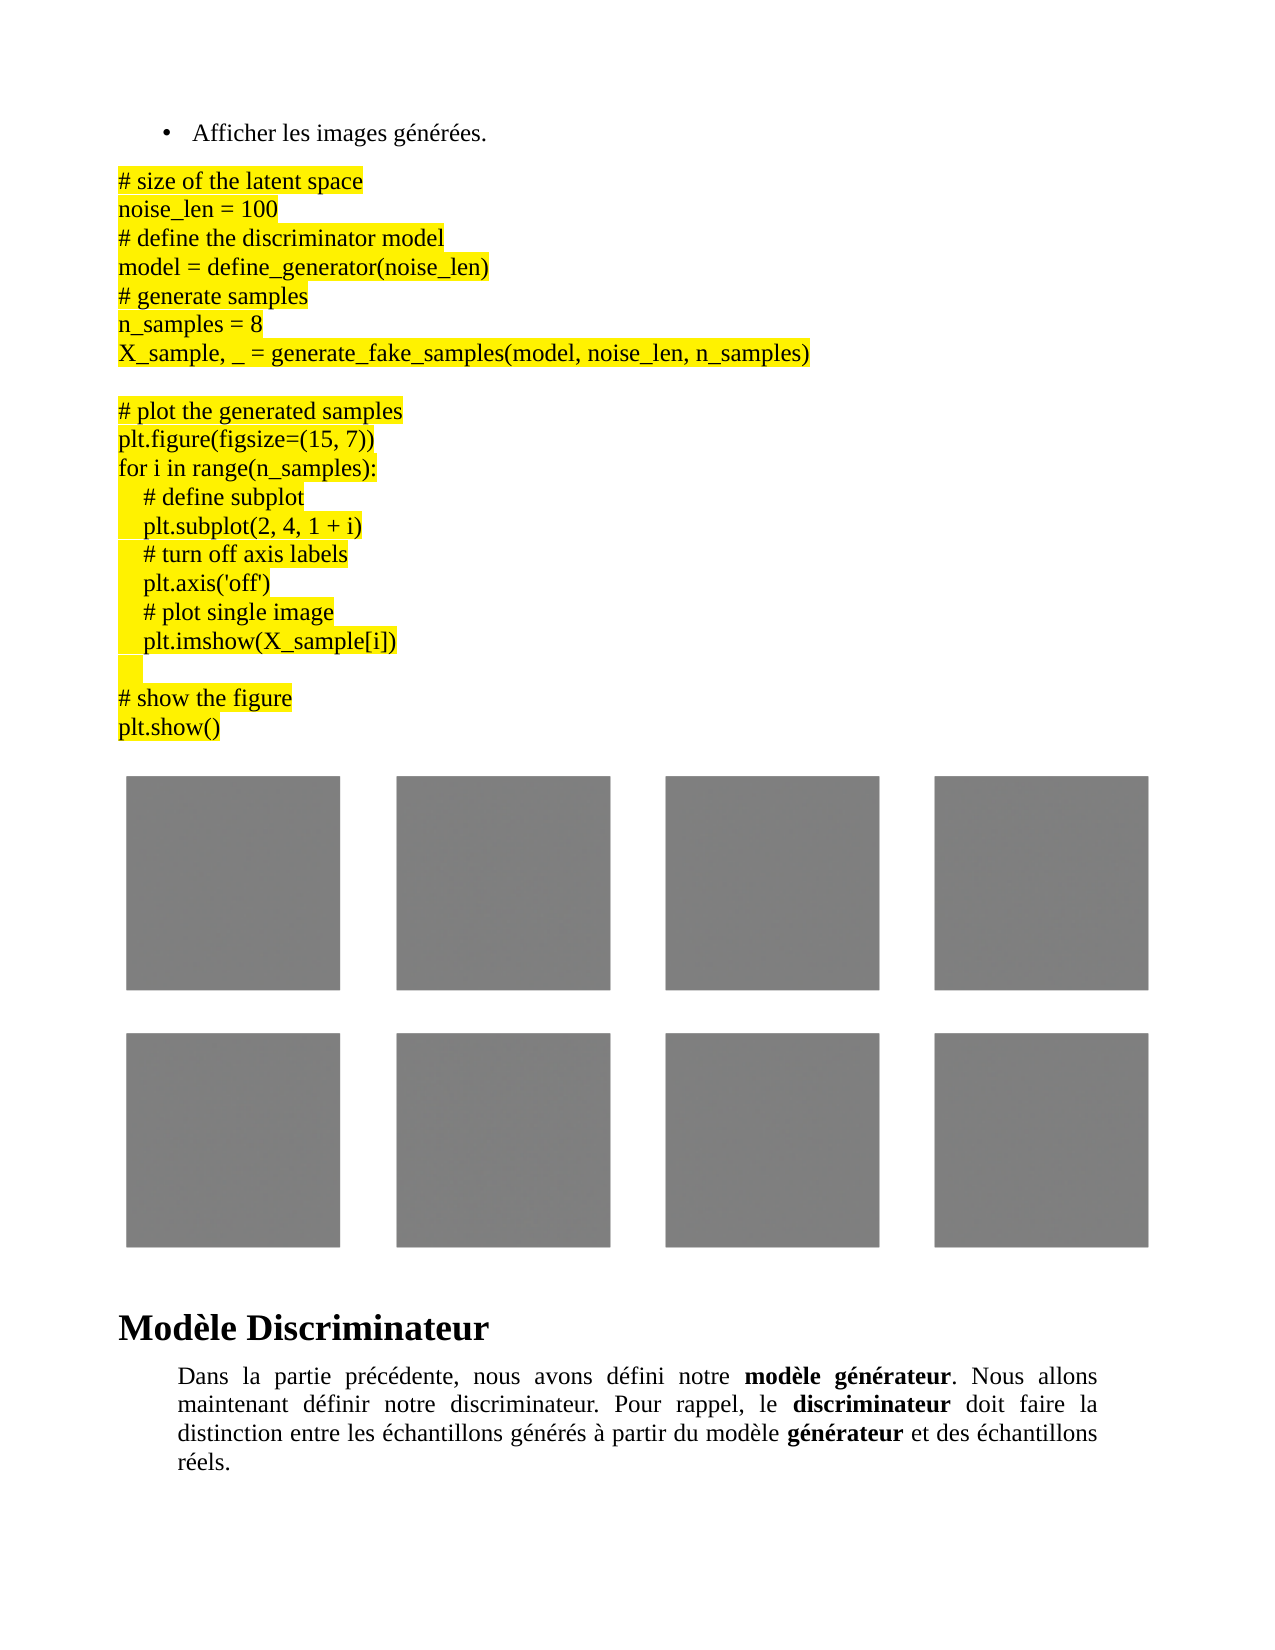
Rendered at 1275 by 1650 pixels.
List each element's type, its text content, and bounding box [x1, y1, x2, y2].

text # turn off axis labels [118, 539, 1157, 568]
text plt.subplot(2, 4, 1 + i) [118, 511, 1157, 539]
picture [118, 769, 1157, 1256]
text # size of the latent space [118, 166, 1157, 194]
list Afficher les images générées. [162, 118, 1157, 147]
text Dans la partie précédente, nous avons défini notre modèle générateur. Nous allons maintenant définir notre discriminateur. Pour rappel, le discriminateur doit faire la distinction entre les échantillons générés à partir du modèle générateur et des échantillons réels. [177, 1361, 1098, 1476]
text plt.axis('off') [118, 568, 1157, 597]
text model = define_generator(noise_len) [118, 252, 1157, 281]
text # define the discriminator model [118, 223, 1157, 252]
text plt.figure(figsize=(15, 7)) [118, 424, 1157, 453]
subtitle Modèle Discriminateur [118, 1305, 1157, 1348]
text # plot the generated samples [118, 396, 1157, 424]
text for i in range(n_samples): [118, 453, 1157, 482]
text # show the figure [118, 683, 1157, 712]
text # define subplot [118, 482, 1157, 511]
text X_sample, _ = generate_fake_samples(model, noise_len, n_samples) [118, 338, 1157, 367]
text plt.imshow(X_sample[i]) [118, 626, 1157, 654]
text plt.show() [118, 712, 1157, 741]
text # generate samples [118, 281, 1157, 309]
text n_samples = 8 [118, 309, 1157, 338]
text # plot single image [118, 597, 1157, 626]
text noise_len = 100 [118, 194, 1157, 223]
